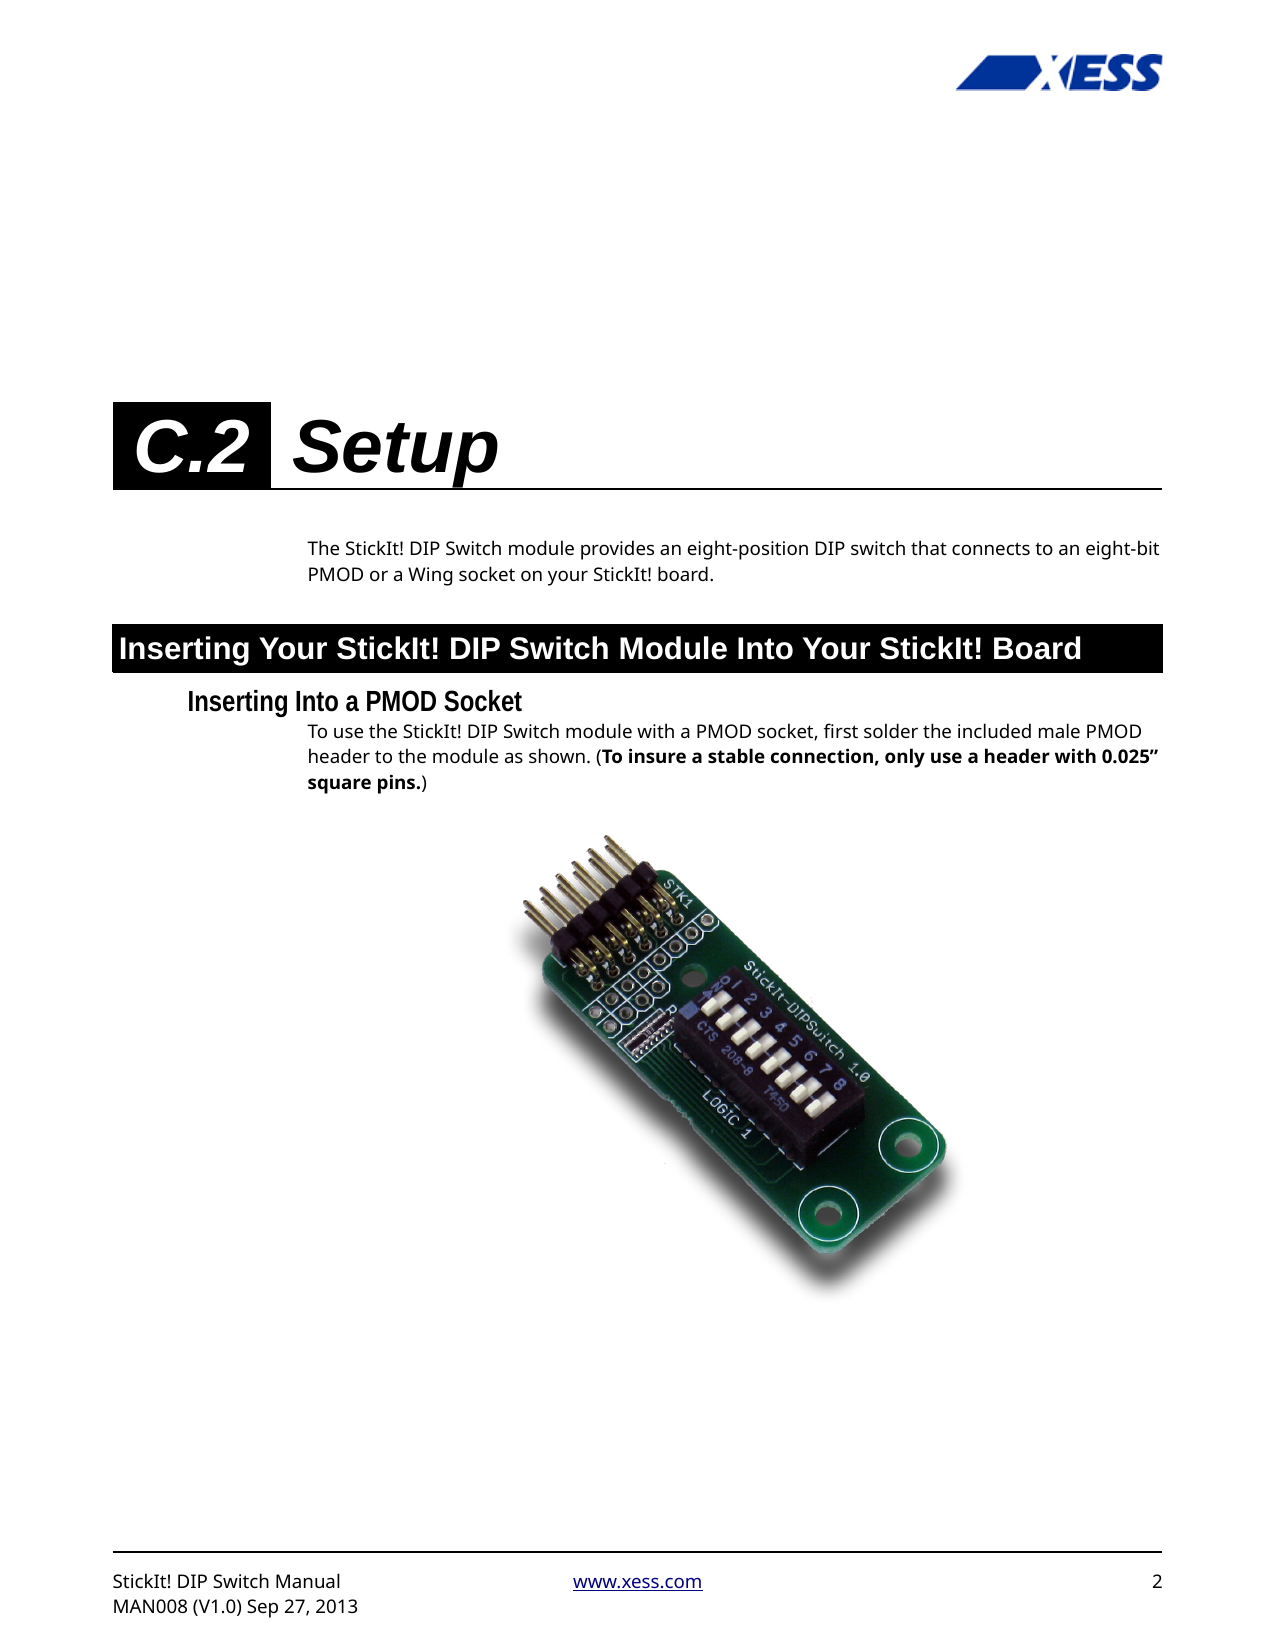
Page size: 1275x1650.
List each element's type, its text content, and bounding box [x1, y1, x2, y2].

subtitle Setup [271, 402, 1162, 488]
subtitle Inserting Your StickIt! DIP Switch Module Into Your StickIt! Board [114, 625, 1162, 672]
text The StickIt! DIP Switch module provides an eight-position DIP switch that connects to an eight-bit PMOD or a Wing socket on your StickIt! board. [307, 535, 1162, 586]
picture [955, 54, 1163, 91]
picture [450, 807, 1020, 1324]
text To use the StickIt! DIP Switch module with a PMOD socket, first solder the included male PMOD header to the module as shown. (To insure a stable connection, only use a header with 0.025” square pins.) [307, 718, 1162, 794]
subtitle Inserting Into a PMOD Socket [187, 684, 1162, 718]
